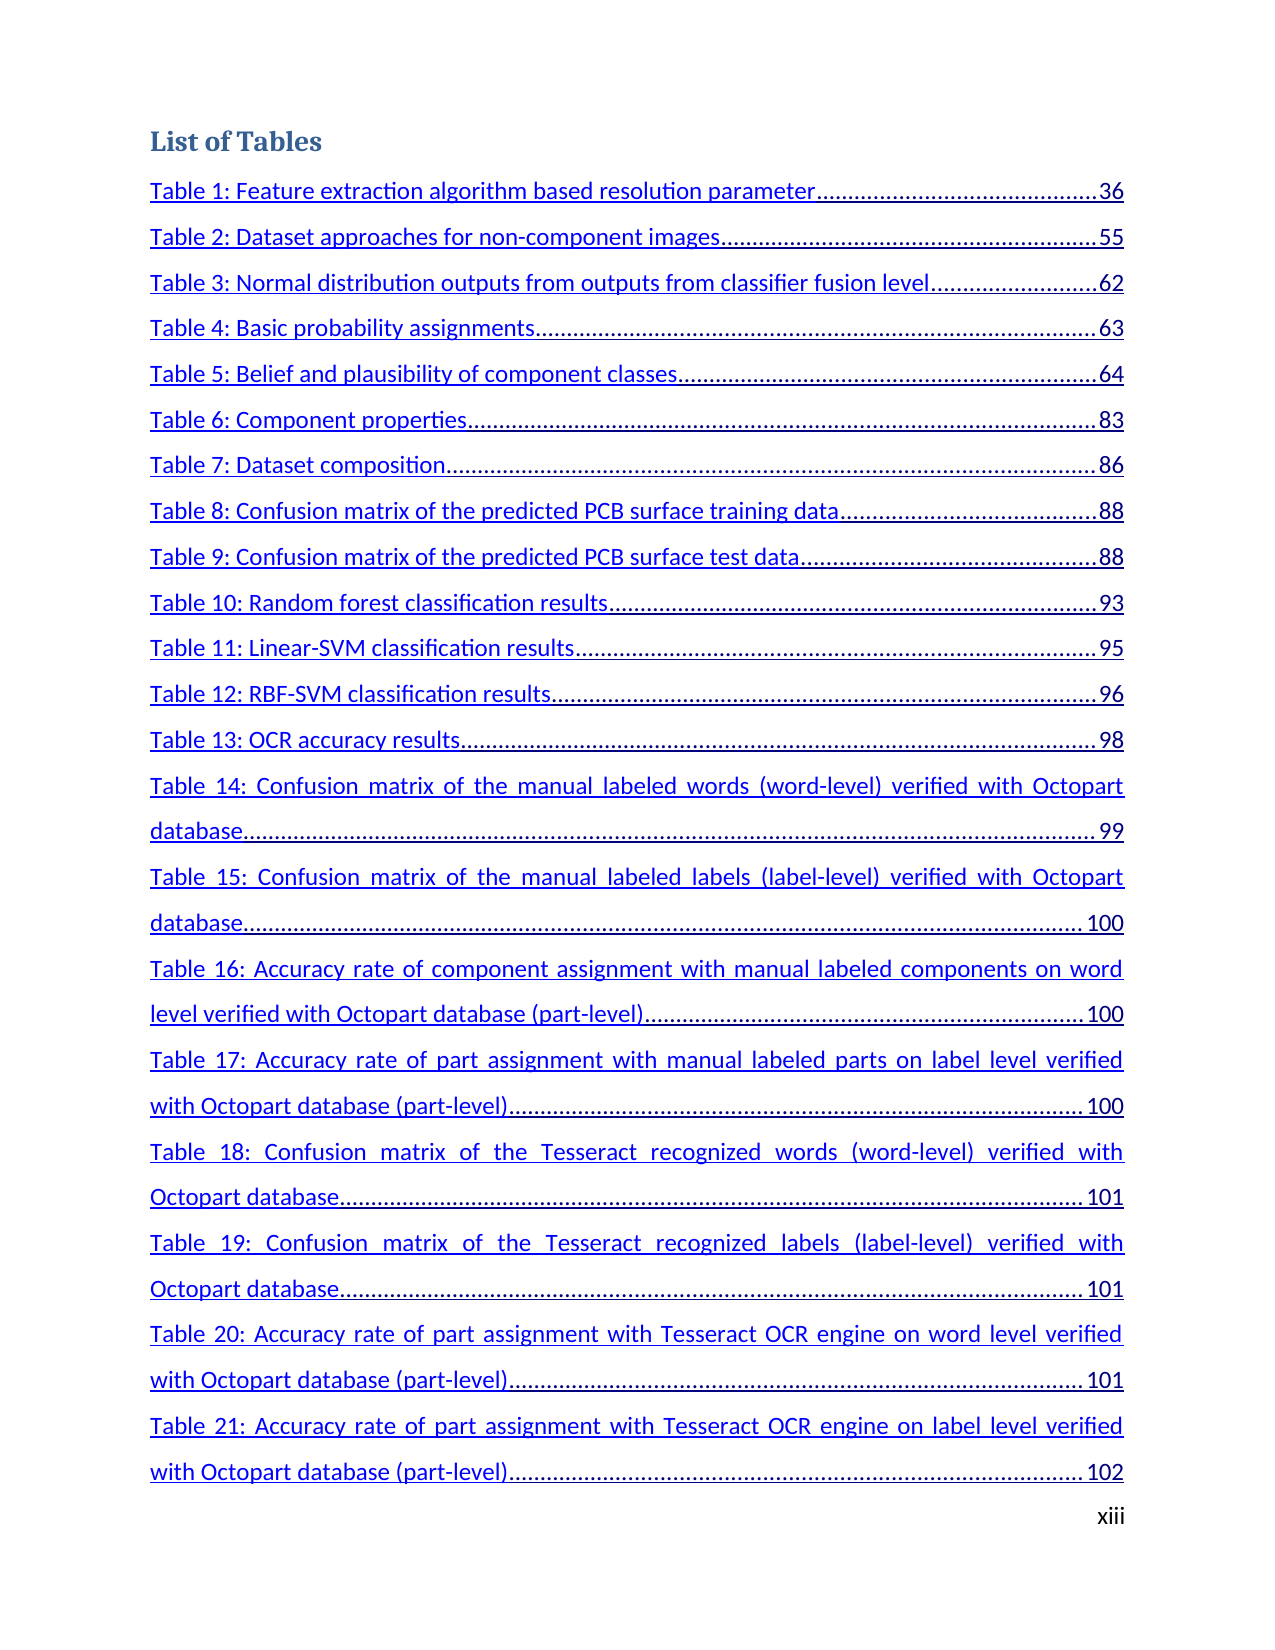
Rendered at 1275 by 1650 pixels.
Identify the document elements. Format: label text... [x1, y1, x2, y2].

text Table 14: Confusion matrix of the manual labeled words (word-level) verified with Octopart database 99 [150, 798, 1125, 846]
text Table 1: Feature extraction algorithm based resolution parameter 36 [150, 175, 1125, 206]
text Table 20: Accuracy rate of part assignment with Tesseract OCR engine on word level verified with Octopart database (part-level) 101 [150, 1318, 1125, 1395]
text Table 16: Accuracy rate of component assignment with manual labeled components on word level verified with Octopart database (part-level) 100 [150, 953, 1125, 1029]
text Table 7: Dataset composition 86 [150, 450, 1125, 480]
text Table 2: Dataset approaches for non-component images 55 [150, 221, 1125, 252]
text Table 19: Confusion matrix of the Tesseract recognized labels (label-level) verified with Octopart database 101 [150, 1227, 1125, 1253]
text Table 12: RBF-SVM classification results 96 [150, 678, 1125, 709]
subtitle List of Tables [150, 125, 1125, 158]
text Table 3: Normal distribution outputs from outputs from classifier fusion level 62 [150, 267, 1125, 297]
text Table 5: Belief and plausibility of component classes 64 [150, 358, 1125, 389]
text Table 18: Confusion matrix of the Tesseract recognized words (word-level) verified with Octopart database 101 [150, 1163, 1125, 1212]
text Table 10: Random forest classification results 93 [150, 587, 1125, 617]
text Table 18: Confusion matrix of the Tesseract recognized words (word-level) verified with Octopart database 101 [150, 1136, 1125, 1162]
text Table 11: Linear-SVM classification results 95 [150, 633, 1125, 663]
text Table 6: Component properties 83 [150, 404, 1125, 434]
text Table 17: Accuracy rate of part assignment with manual labeled parts on label level verified with Octopart database (part-level) 100 [150, 1044, 1125, 1120]
text Table 9: Confusion matrix of the predicted PCB surface test data 88 [150, 541, 1125, 572]
text Table 8: Confusion matrix of the predicted PCB surface training data 88 [150, 495, 1125, 526]
text Table 15: Confusion matrix of the manual labeled labels (label-level) verified with Octopart database 100 [150, 861, 1125, 887]
text Table 15: Confusion matrix of the manual labeled labels (label-level) verified with Octopart database 100 [150, 889, 1125, 937]
text Table 14: Confusion matrix of the manual labeled words (word-level) verified with Octopart database 99 [150, 770, 1125, 796]
text Table 13: OCR accuracy results 98 [150, 724, 1125, 754]
text Table 4: Basic probability assignments 63 [150, 312, 1125, 343]
text Table 19: Confusion matrix of the Tesseract recognized labels (label-level) verified with Octopart database 101 [150, 1255, 1125, 1303]
text Table 21: Accuracy rate of part assignment with Tesseract OCR engine on label level verified with Octopart database (part-level) 102 [150, 1410, 1125, 1486]
